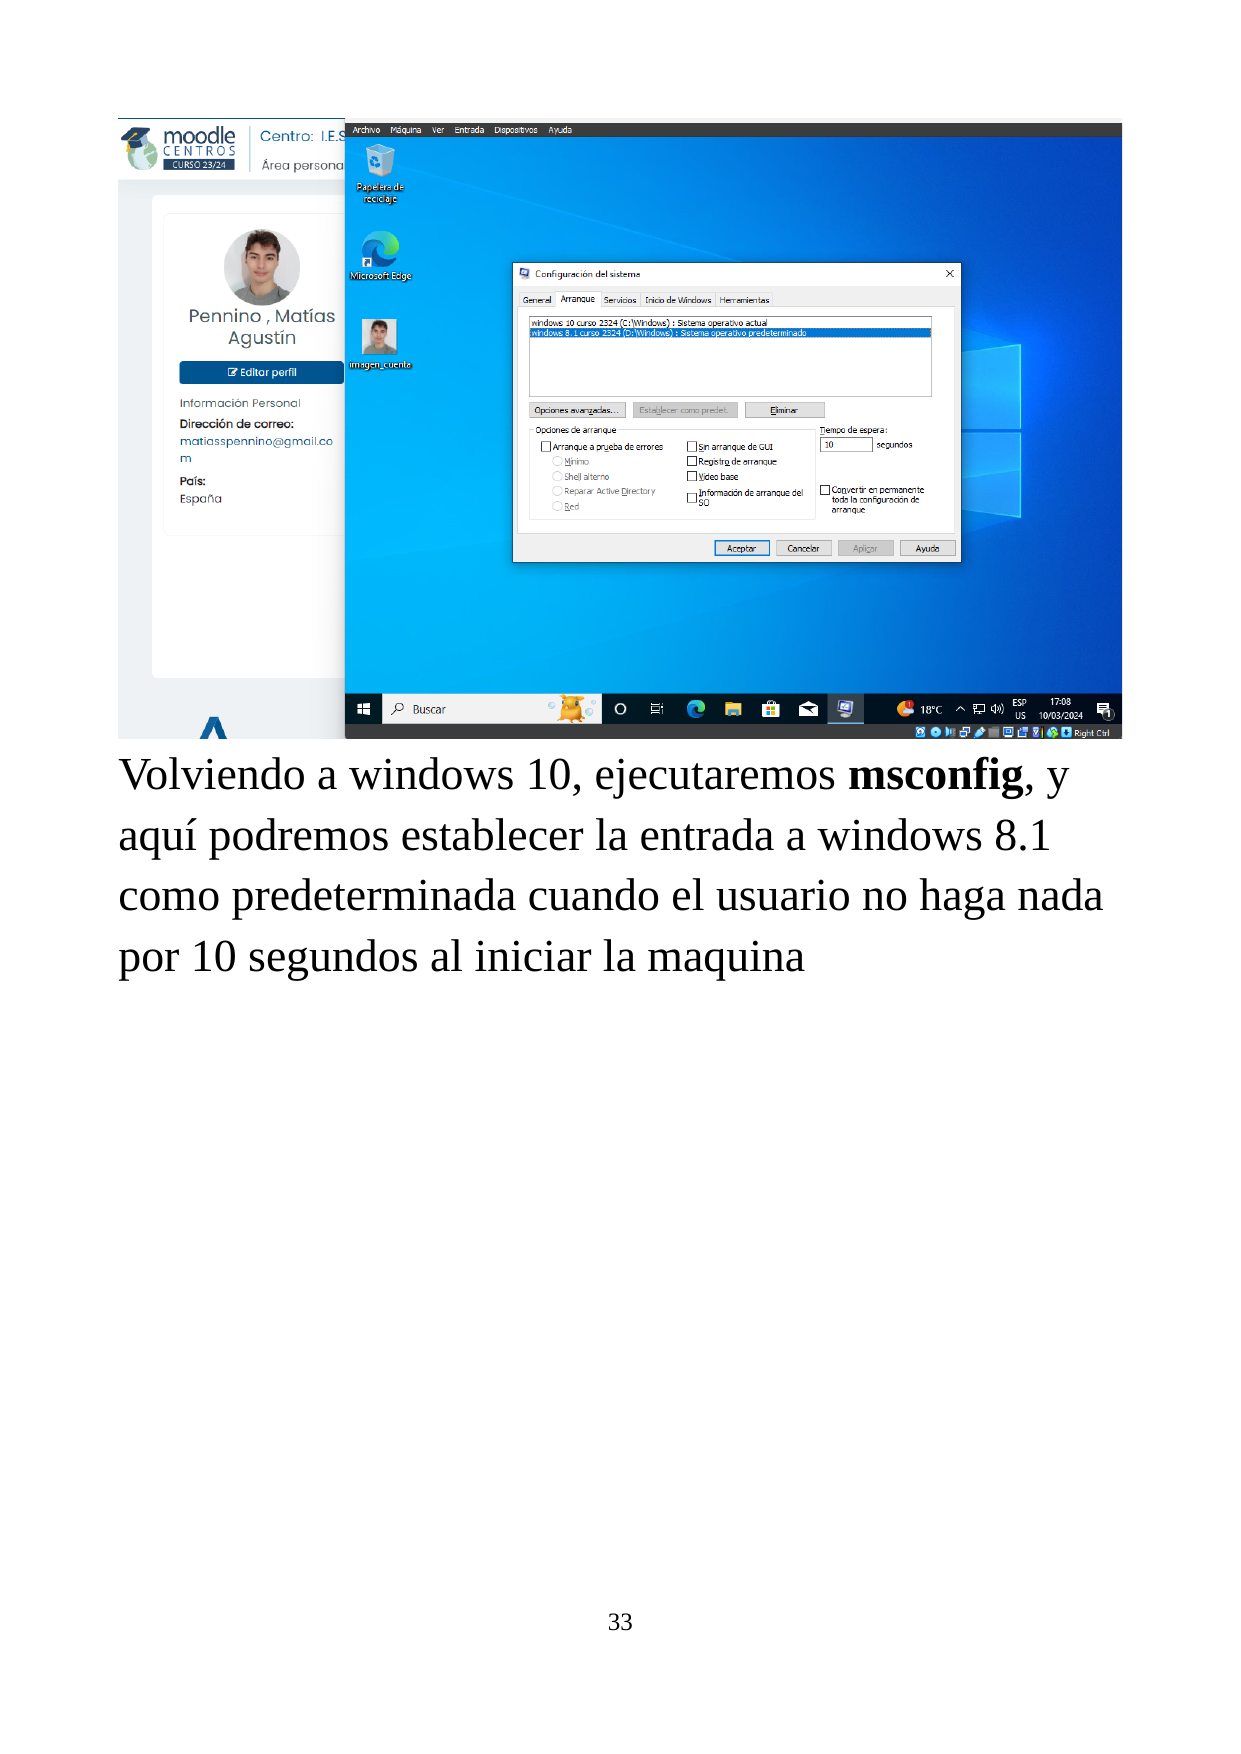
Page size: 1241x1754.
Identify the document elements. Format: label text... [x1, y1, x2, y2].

text Volviendo a windows 10, ejecutaremos msconfig, y aquí podremos establecer la entrada a windows 8.1 como predeterminada cuando el usuario no haga nada por 10 segundos al iniciar la maquina [118, 739, 1122, 981]
picture [118, 118, 1123, 739]
